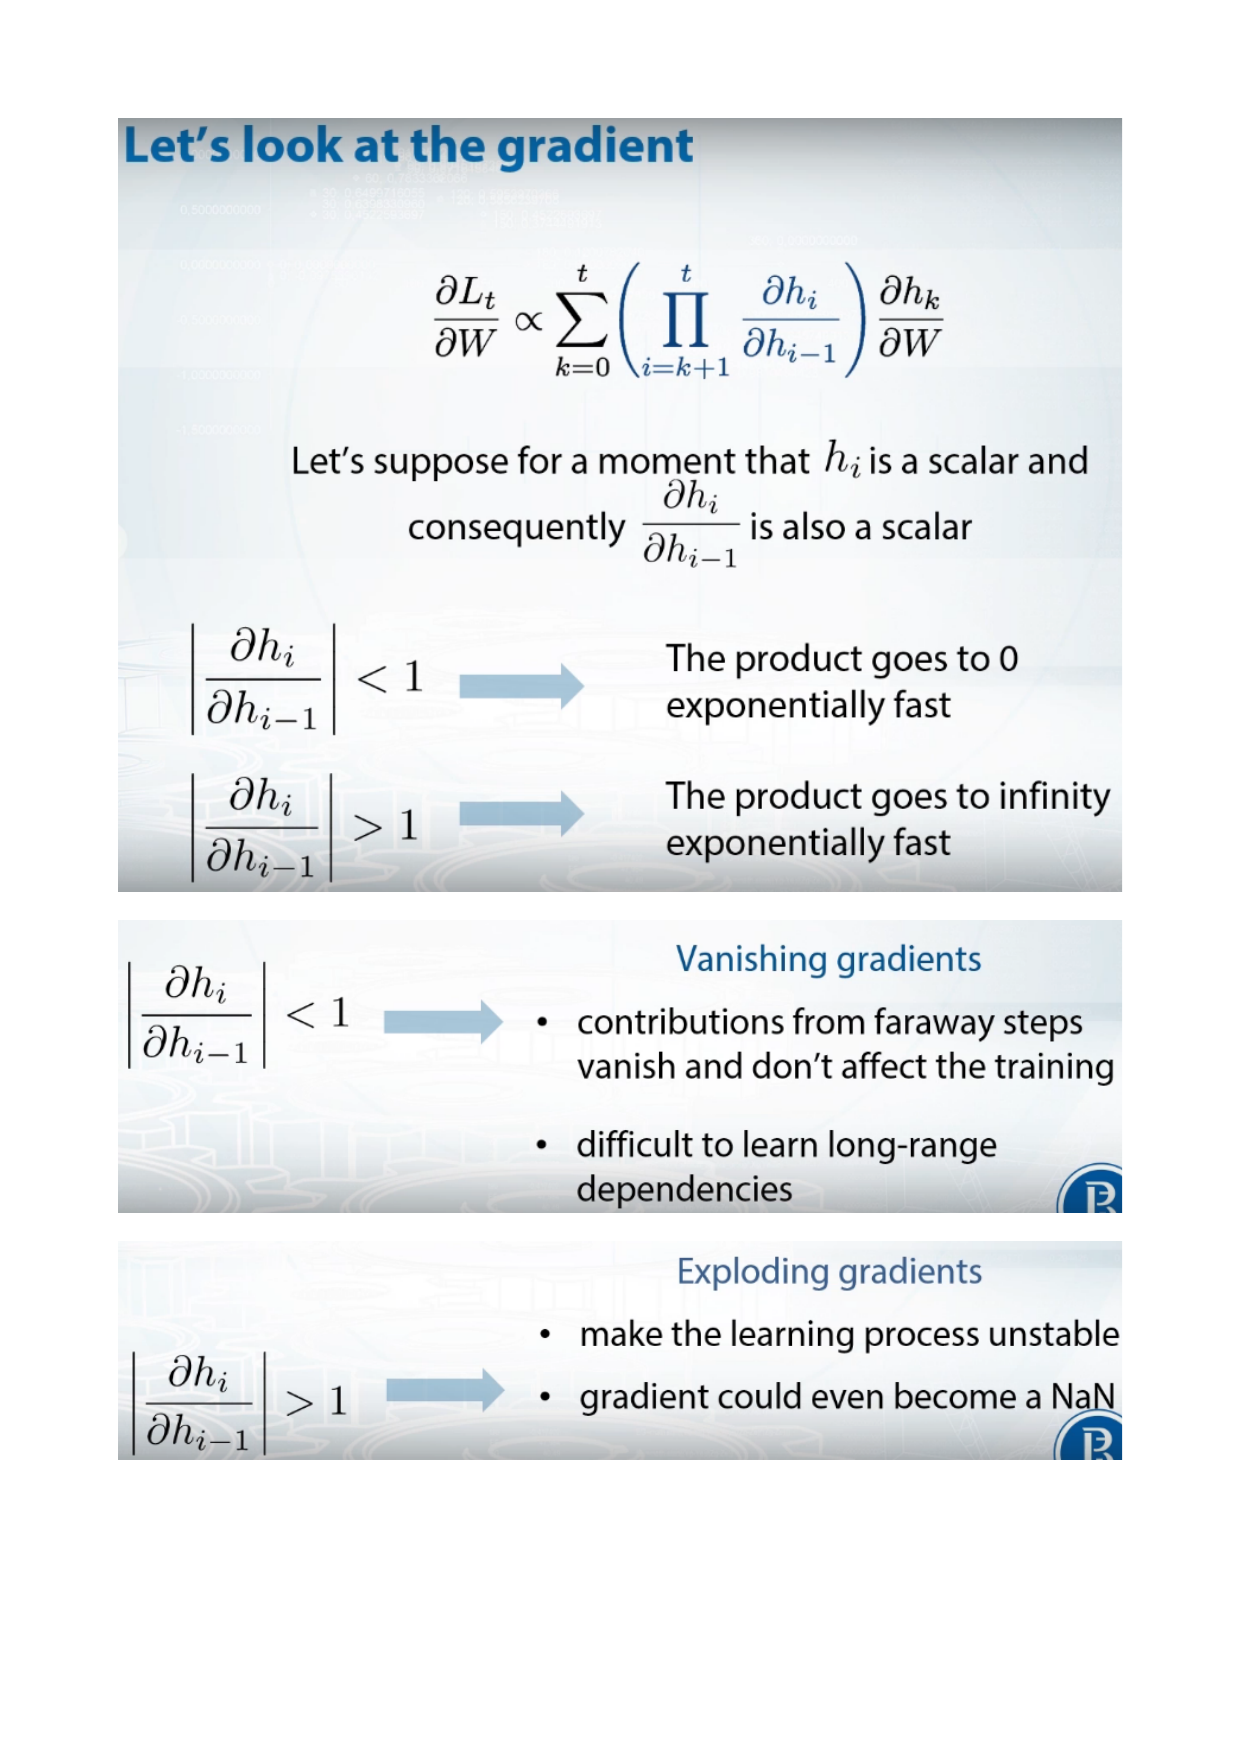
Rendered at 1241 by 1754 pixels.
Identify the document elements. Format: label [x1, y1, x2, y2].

picture [118, 118, 1123, 892]
picture [118, 1241, 1123, 1460]
picture [118, 920, 1123, 1213]
